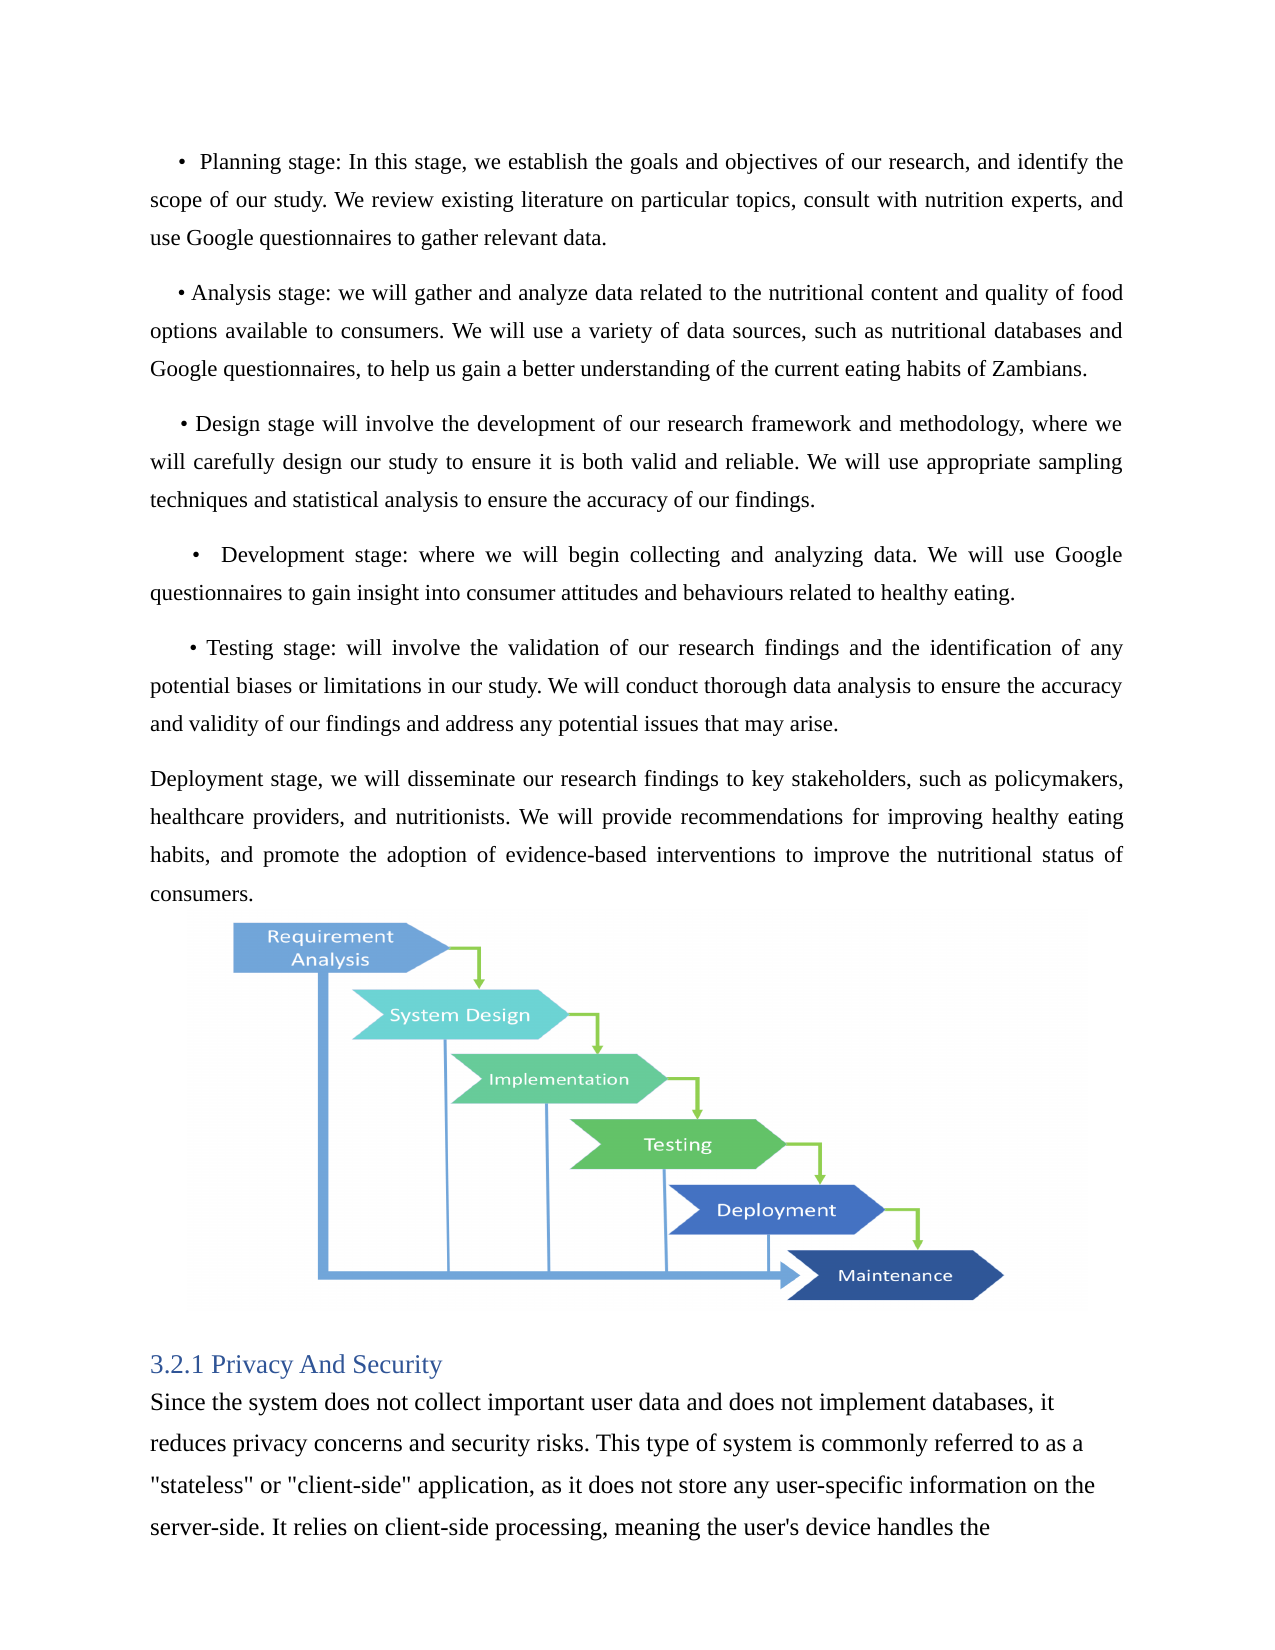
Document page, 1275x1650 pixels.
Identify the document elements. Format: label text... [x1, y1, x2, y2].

text • Testing stage: will involve the validation of our research findings and the identification of any potential biases or limitations in our study. We will conduct thorough data analysis to ensure the accuracy and validity of our findings and address any potential issues that may arise. [150, 635, 1125, 737]
picture [186, 909, 1089, 1311]
text • Design stage will involve the development of our research framework and methodology, where we will carefully design our study to ensure it is both valid and reliable. We will use appropriate sampling techniques and statistical analysis to ensure the accuracy of our findings. [150, 411, 1125, 513]
text Deployment stage, we will disseminate our research findings to key stakeholders, such as policymakers, healthcare providers, and nutritionists. We will provide recommendations for improving healthy eating habits, and promote the adoption of evidence-based interventions to improve the nutritional status of consumers. [150, 766, 1125, 906]
text • Development stage: where we will begin collecting and analyzing data. We will use Google questionnaires to gain insight into consumer attitudes and behaviours related to healthy eating. [150, 542, 1125, 606]
list Since the system does not collect important user data and does not implement databases, it reduces privacy concerns and security risks. This type of system is commonly referred to as a "stateless" or "client-side" application, as it does not store any user-specific information on the server-side. It relies on client-side processing, meaning the user's device handles the [150, 1388, 1125, 1540]
subtitle 3.2.1 Privacy And Security [150, 1350, 1125, 1380]
text • Analysis stage: we will gather and analyze data related to the nutritional content and quality of food options available to consumers. We will use a variety of data sources, such as nutritional databases and Google questionnaires, to help us gain a better understanding of the current eating habits of Zambians. [150, 280, 1125, 382]
text • Planning stage: In this stage, we establish the goals and objectives of our research, and identify the scope of our study. We review existing literature on particular topics, consult with nutrition experts, and use Google questionnaires to gather relevant data. [150, 149, 1125, 251]
